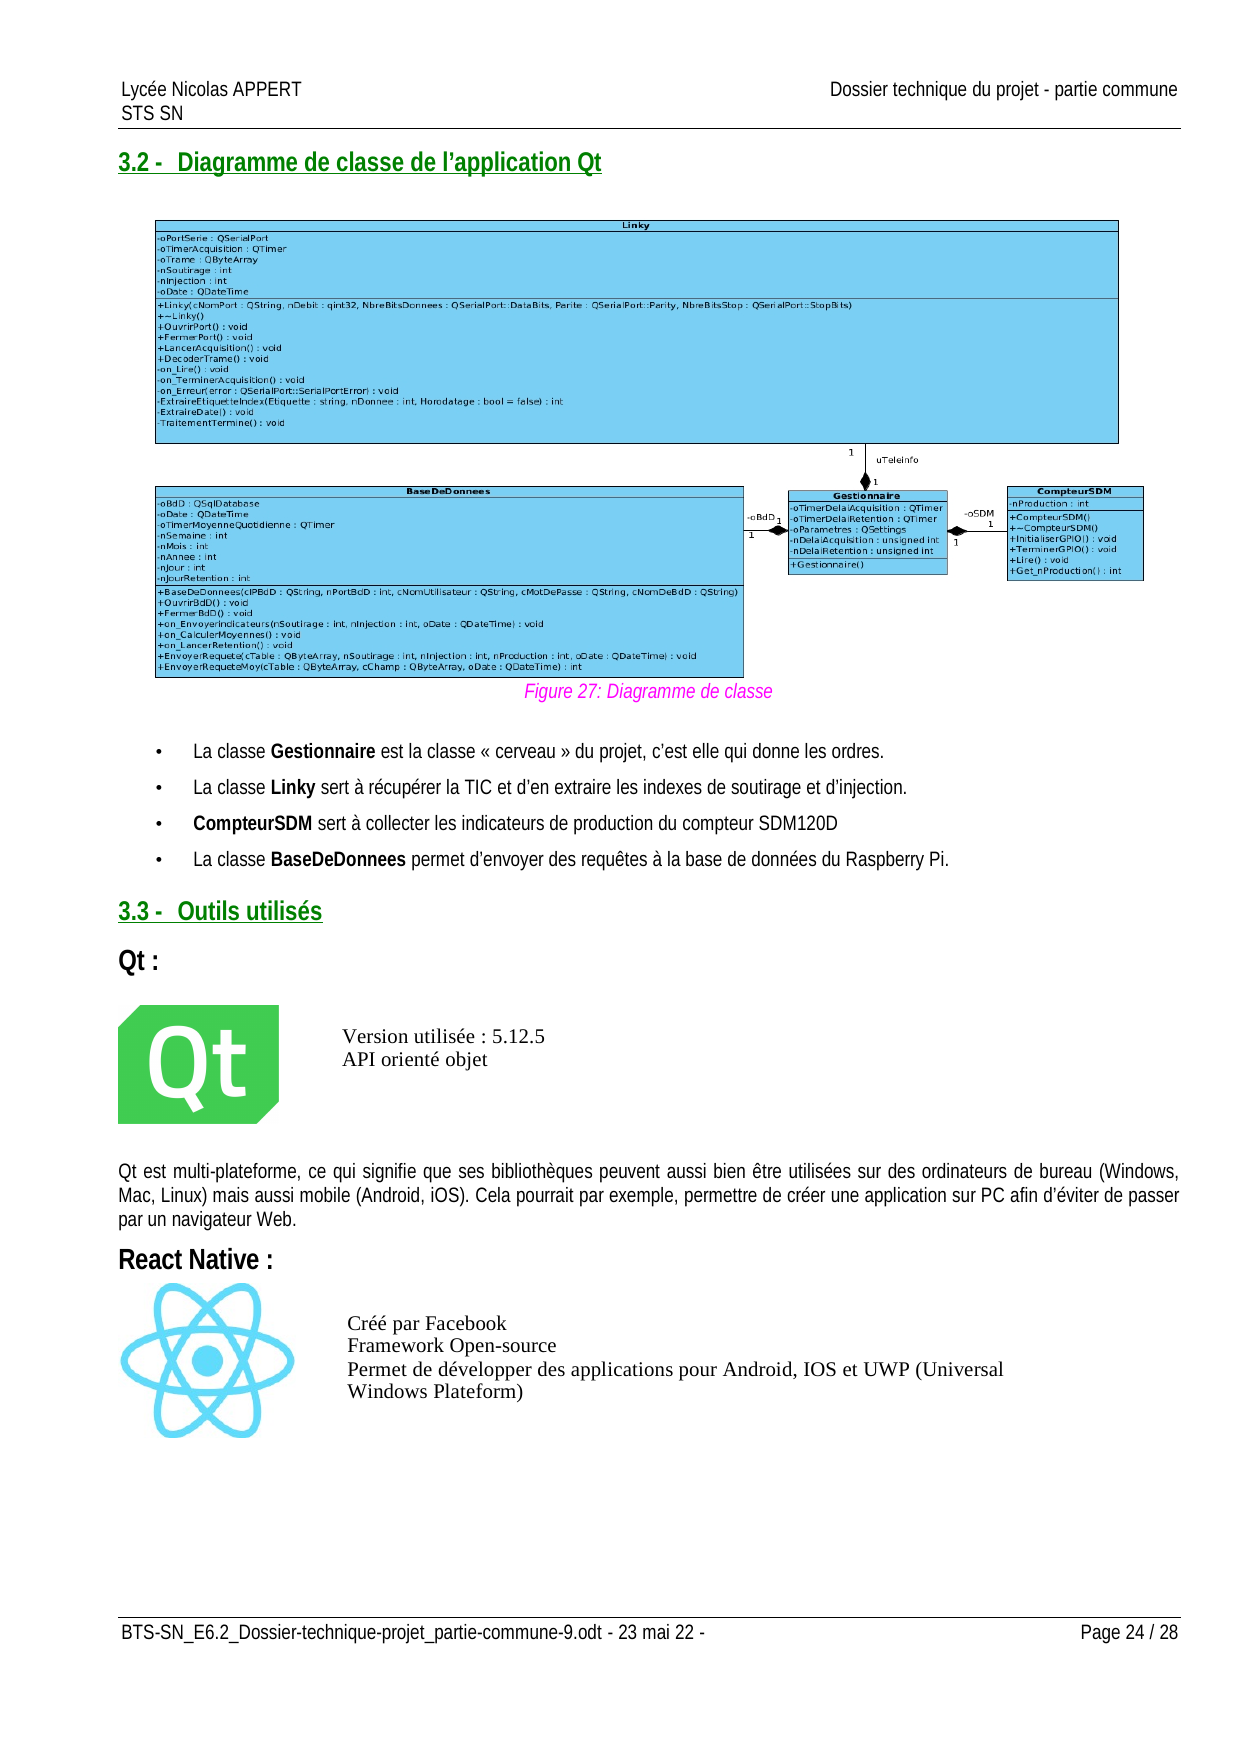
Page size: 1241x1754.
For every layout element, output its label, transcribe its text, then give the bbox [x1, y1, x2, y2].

text Figure 27: Diagramme de classe [153, 680, 1146, 703]
subtitle Diagramme de classe de l’application Qt [118, 145, 1181, 176]
picture [118, 1005, 279, 1124]
list La classe BaseDeDonnees permet d’envoyer des requêtes à la base de données du Raspberry Pi. [156, 847, 1181, 871]
list CompteurSDM sert à collecter les indicateurs de production du compteur SDM120D [156, 811, 1181, 835]
text React Native : [118, 1243, 1181, 1276]
list La classe Linky sert à récupérer la TIC et d’en extraire les indexes de soutirage et d’injection. [156, 775, 1181, 799]
picture [153, 218, 1146, 680]
subtitle Outils utilisés [118, 894, 1181, 925]
list La classe Gestionnaire est la classe « cerveau » du projet, c’est elle qui donne les ordres. [156, 739, 1181, 763]
text Qt est multi-plateforme, ce qui signifie que ses bibliothèques peuvent aussi bien être utilisées sur des ordinateurs de bureau (Windows, Mac, Linux) mais aussi mobile (Android, iOS). Cela pourrait par exemple, permettre de créer une application sur PC afin d’éviter de passer par un navigateur Web. [118, 1159, 1181, 1231]
picture [118, 1283, 296, 1438]
text Qt : [118, 943, 1181, 976]
